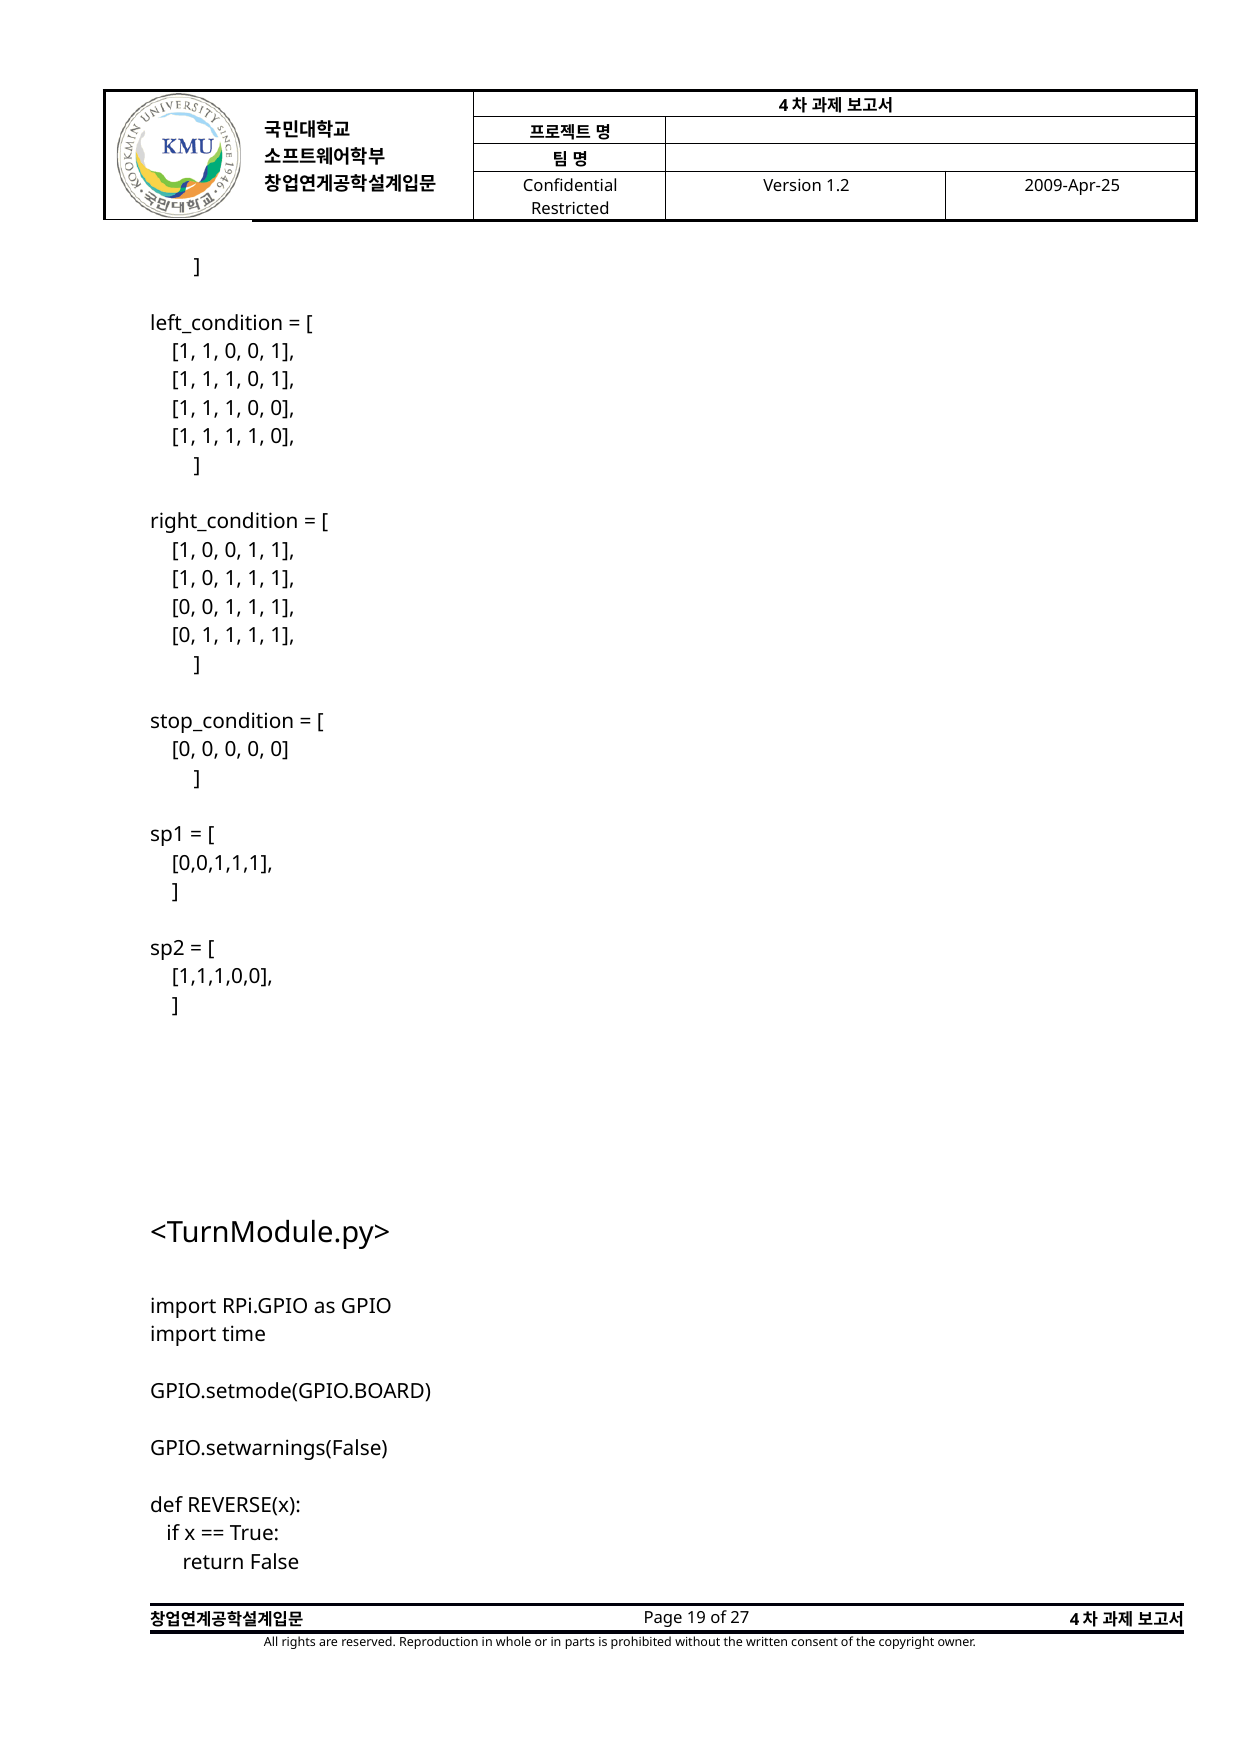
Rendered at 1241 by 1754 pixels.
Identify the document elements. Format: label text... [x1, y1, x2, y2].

text [1, 1, 1, 0, 0], [150, 393, 1090, 421]
text ] [150, 251, 1090, 279]
text [1, 1, 0, 0, 1], [150, 336, 1090, 364]
text ] [150, 990, 1090, 1018]
text GPIO.setmode(GPIO.BOARD) [150, 1376, 1090, 1405]
text <TurnModule.py> [150, 1212, 1090, 1251]
text [1, 1, 1, 1, 0], [150, 421, 1090, 450]
text import RPi.GPIO as GPIO [150, 1291, 1090, 1319]
text [1, 1, 1, 0, 1], [150, 364, 1090, 393]
text [1, 0, 0, 1, 1], [150, 535, 1090, 563]
text ] [150, 450, 1090, 478]
text ] [150, 763, 1090, 791]
text [0,0,1,1,1], [150, 848, 1090, 876]
text sp2 = [ [150, 933, 1090, 962]
text left_condition = [ [150, 308, 1090, 336]
text import time [150, 1319, 1090, 1348]
text [0, 1, 1, 1, 1], [150, 620, 1090, 649]
text def REVERSE(x): [150, 1490, 1090, 1518]
text [1, 0, 1, 1, 1], [150, 563, 1090, 592]
text ] [150, 876, 1090, 905]
text GPIO.setwarnings(False) [150, 1433, 1090, 1462]
text [0, 0, 0, 0, 0] [150, 734, 1090, 763]
text stop_condition = [ [150, 706, 1090, 734]
text [1,1,1,0,0], [150, 962, 1090, 990]
text return False [150, 1547, 1090, 1575]
text right_condition = [ [150, 507, 1090, 535]
text [0, 0, 1, 1, 1], [150, 592, 1090, 620]
text sp1 = [ [150, 819, 1090, 848]
text if x == True: [150, 1518, 1090, 1547]
text ] [150, 649, 1090, 677]
